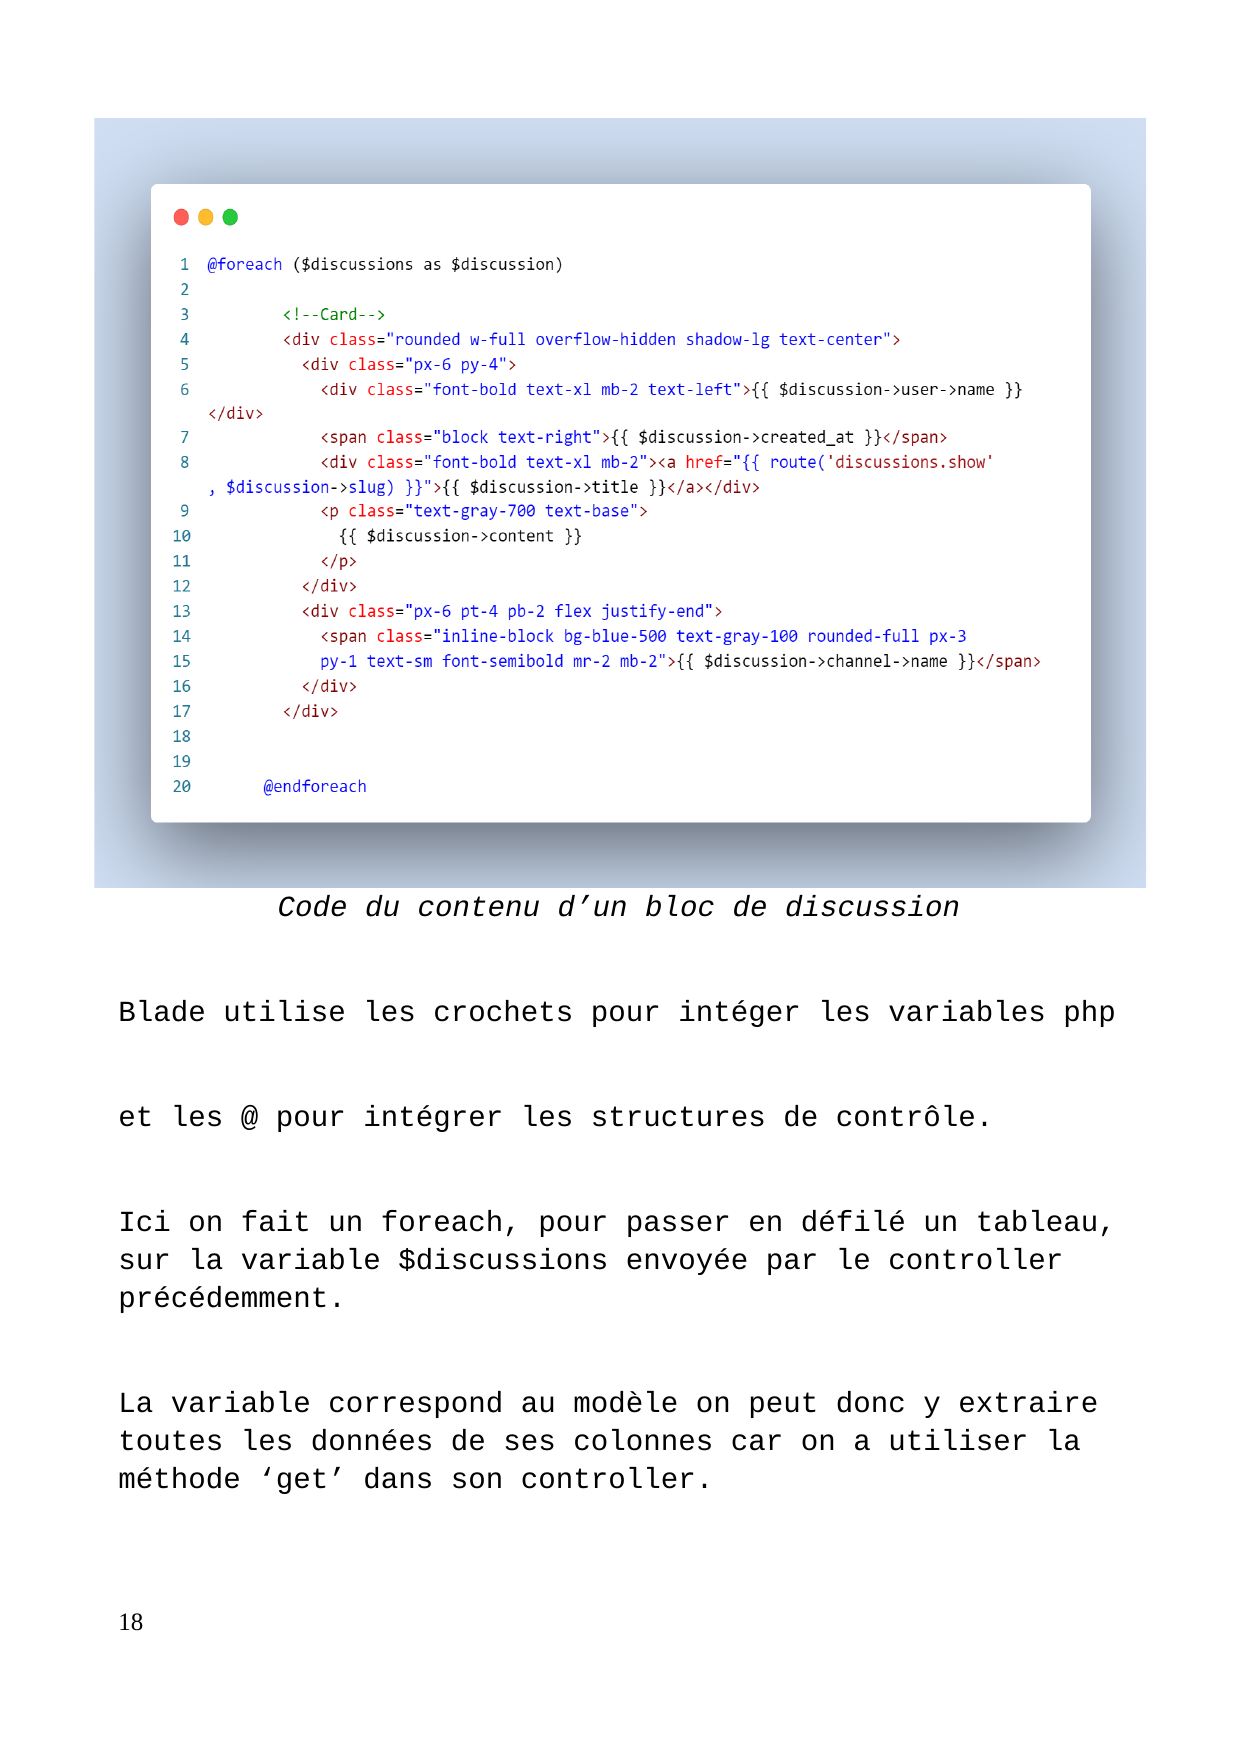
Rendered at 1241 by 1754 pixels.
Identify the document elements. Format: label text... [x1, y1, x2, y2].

text Blade utilise les crochets pour intéger les variables php [118, 997, 1122, 1031]
text Code du contenu d’un bloc de discussion [118, 888, 1122, 926]
picture [94, 118, 1147, 888]
text et les @ pour intégrer les structures de contrôle. [118, 1102, 1122, 1136]
text La variable correspond au modèle on peut donc y extraire toutes les données de ses colonnes car on a utiliser la méthode ‘get’ dans son controller. [118, 1388, 1122, 1497]
text Ici on fait un foreach, pour passer en défilé un tableau, sur la variable $discussions envoyée par le controller précédemment. [118, 1207, 1122, 1316]
